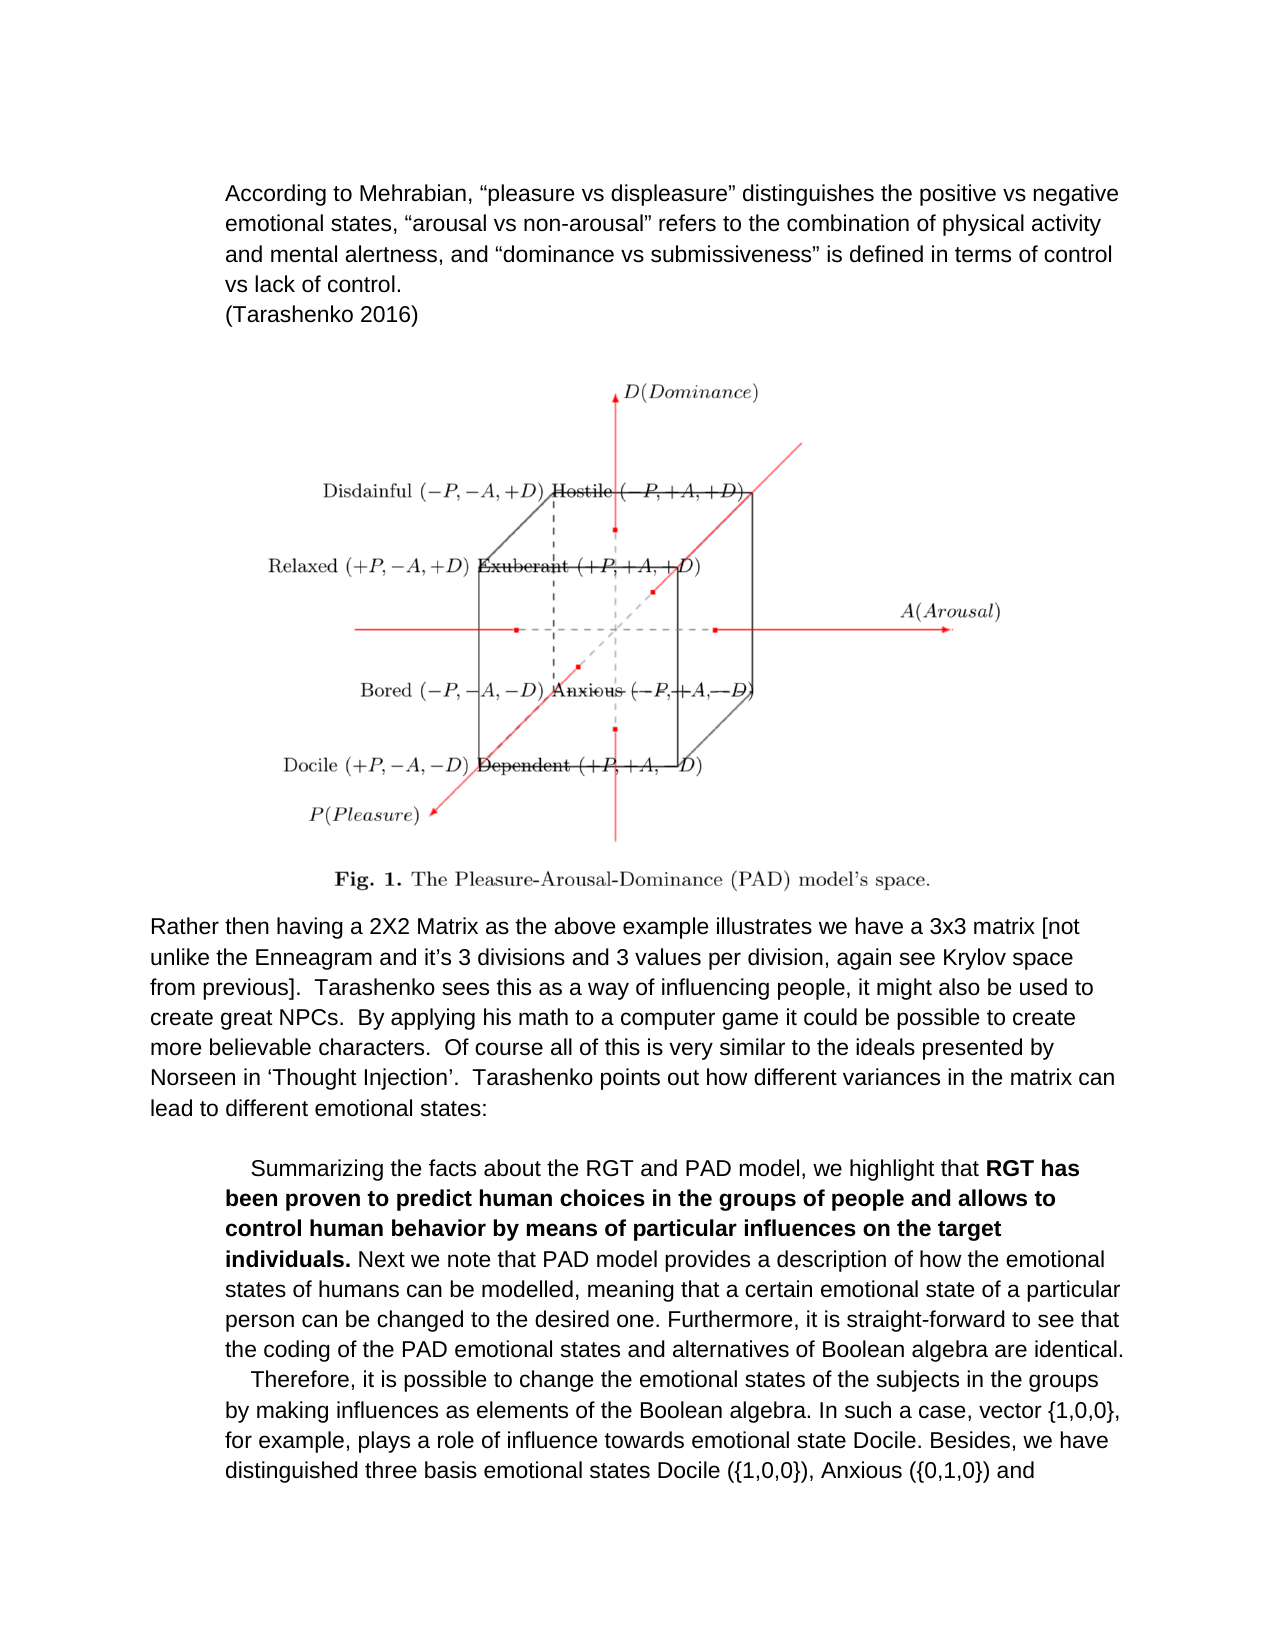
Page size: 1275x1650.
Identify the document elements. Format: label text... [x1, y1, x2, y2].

text (Tarashenko 2016) [225, 301, 1125, 327]
text Summarizing the facts about the RGT and PAD model, we highlight that RGT has been proven to predict human choices in the groups of people and allows to control human behavior by means of particular inﬂuences on the target individuals. Next we note that PAD model provides a description of how the emotional states of humans can be modelled, meaning that a certain emotional state of a particular person can be changed to the desired one. Furthermore, it is straight-forward to see that the coding of the PAD emotional states and alternatives of Boolean algebra are identical. [225, 1155, 1125, 1362]
picture [150, 361, 1125, 910]
text Rather then having a 2X2 Matrix as the above example illustrates we have a 3x3 matrix [not unlike the Enneagram and it’s 3 divisions and 3 values per division, again see Krylov space from previous]. Tarashenko sees this as a way of influencing people, it might also be used to create great NPCs. By applying his math to a computer game it could be possible to create more believable characters. Of course all of this is very similar to the ideals presented by Norseen in ‘Thought Injection’. Tarashenko points out how different variances in the matrix can lead to different emotional states: [150, 913, 1125, 1121]
text Therefore, it is possible to change the emotional states of the subjects in the groups by making inﬂuences as elements of the Boolean algebra. In such a case, vector {1,0,0}, for example, plays a role of inﬂuence towards emotional state Docile. Besides, we have distinguished three basis emotional states Docile ({1,0,0}), Anxious ({0,1,0}) and [225, 1366, 1125, 1483]
text According to Mehrabian, “pleasure vs displeasure” distinguishes the positive vs negative emotional states, “arousal vs non-arousal” refers to the combination of physical activity and mental alertness, and “dominance vs submissiveness” is deﬁned in terms of control vs lack of control. [225, 180, 1125, 297]
